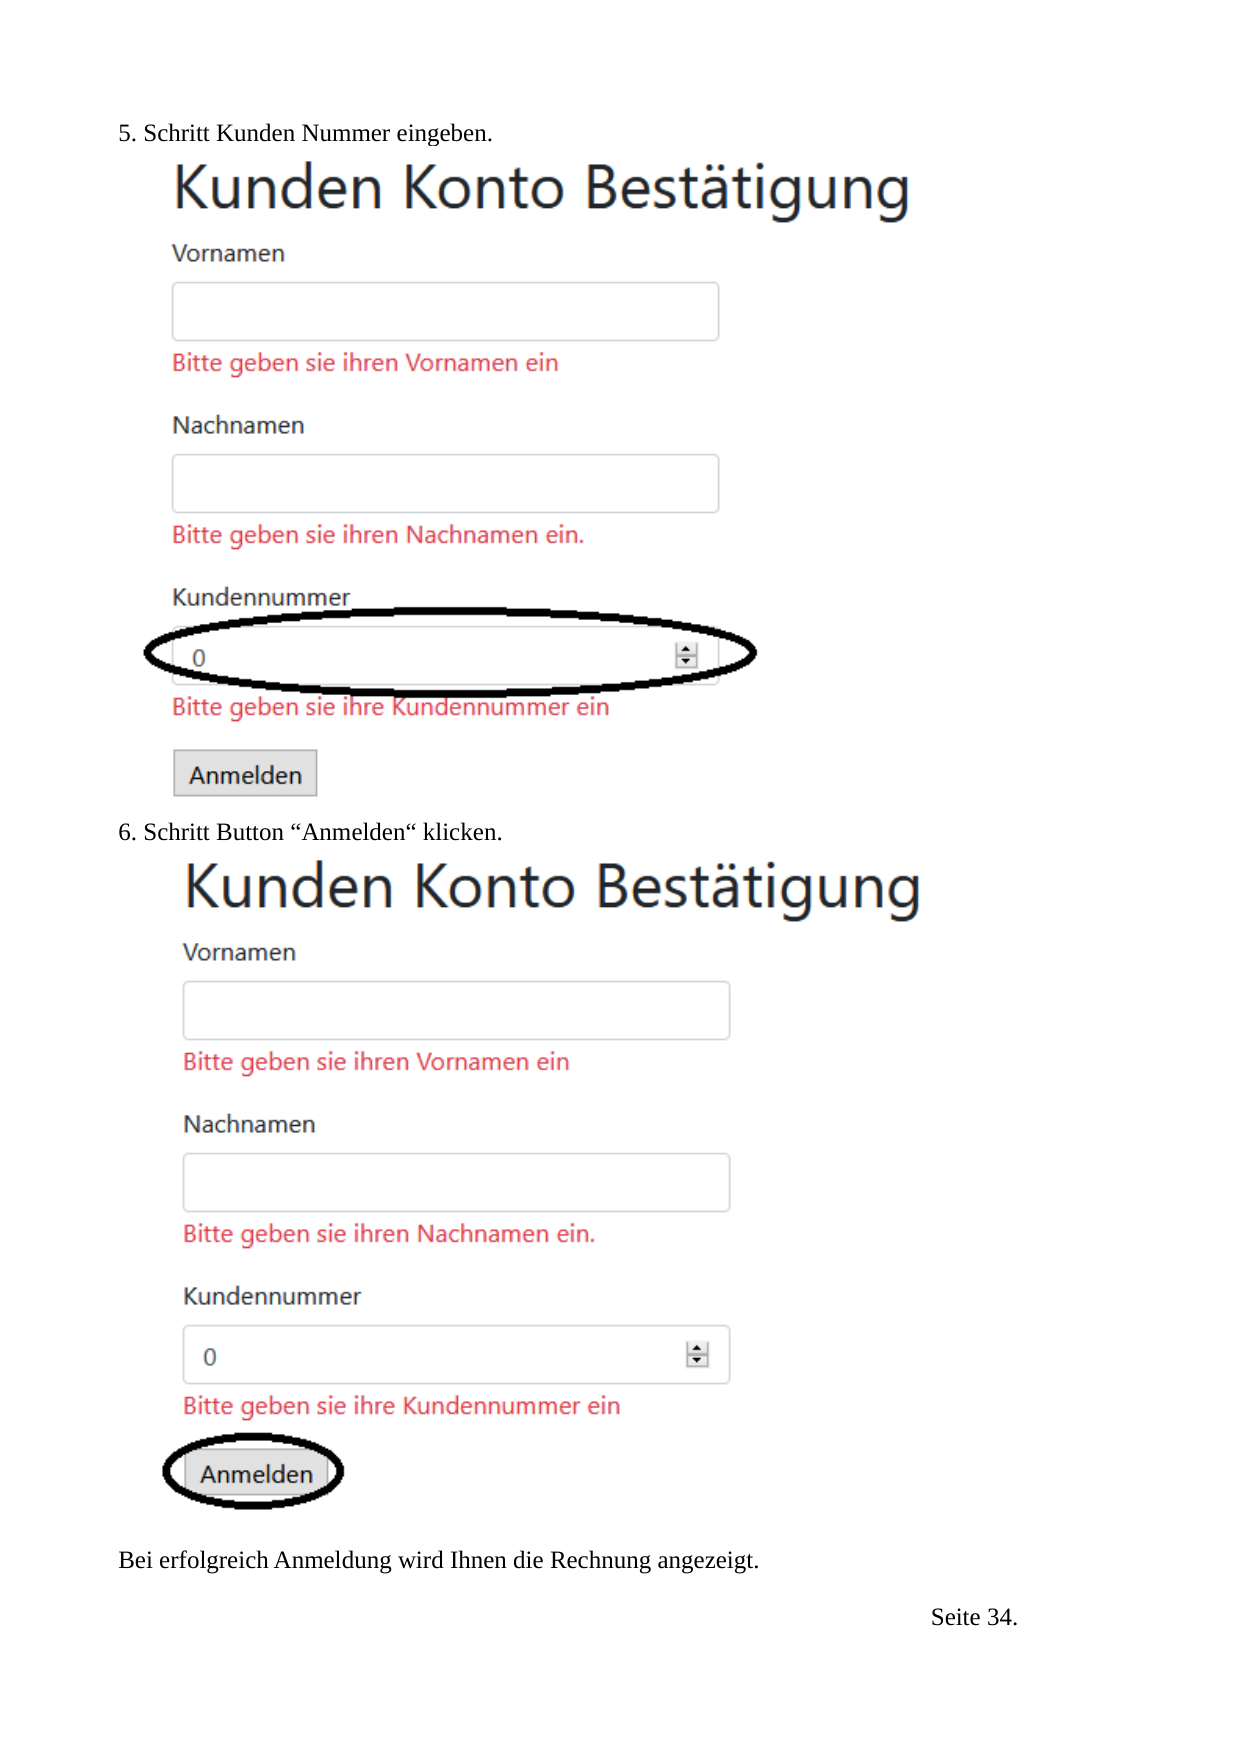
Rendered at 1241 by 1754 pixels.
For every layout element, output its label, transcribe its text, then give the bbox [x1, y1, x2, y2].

text 5. Schritt Kunden Nummer eingeben. [118, 118, 1122, 147]
text 6. Schritt Button “Anmelden“ klicken. [118, 147, 1122, 846]
text Bei erfolgreich Anmeldung wird Ihnen die Rechnung angezeigt. [118, 1545, 1122, 1573]
text Seite 34. [118, 1602, 1122, 1631]
picture [133, 146, 945, 817]
picture [144, 845, 956, 1516]
